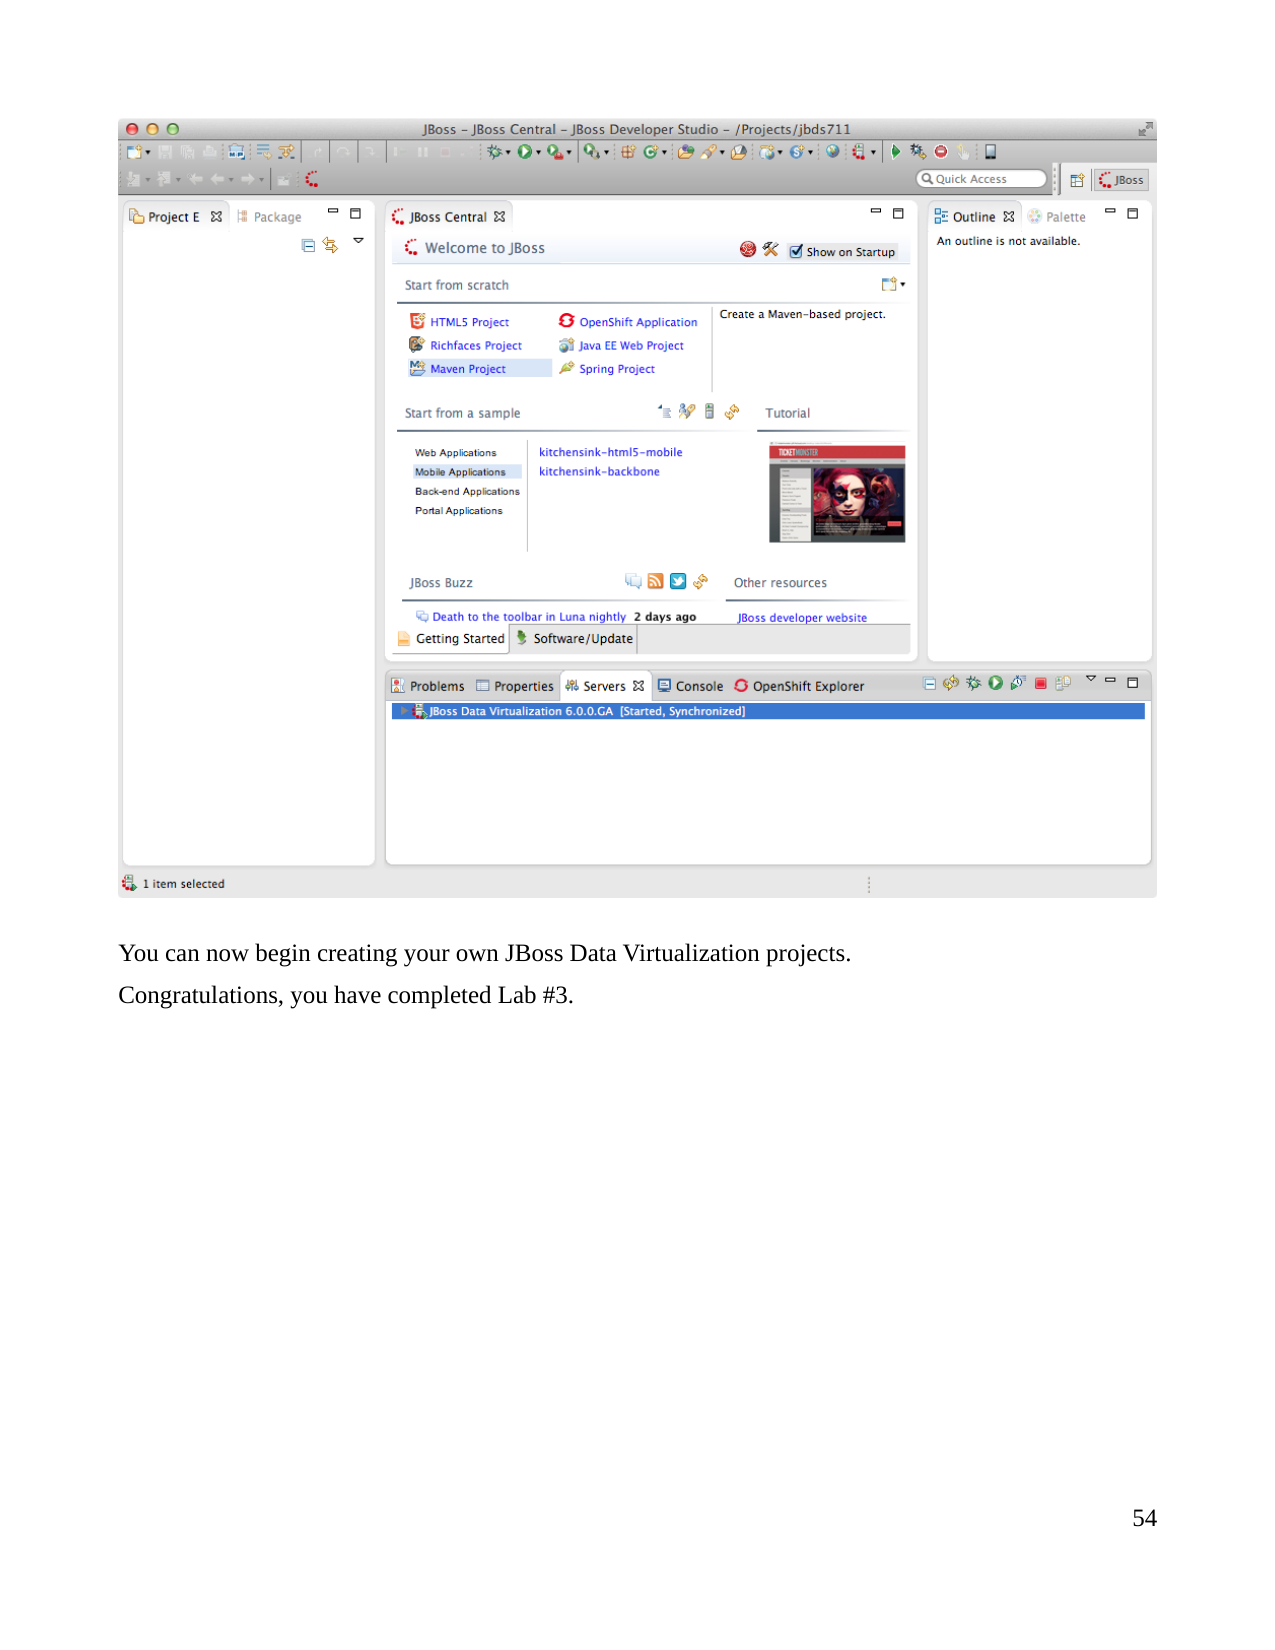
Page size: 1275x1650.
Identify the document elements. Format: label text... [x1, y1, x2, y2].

text You can now begin creating your own JBoss Data Virtualization projects. [118, 938, 1157, 967]
text Congratulations, you have completed Lab #3. [118, 980, 1157, 1008]
picture [118, 118, 1157, 898]
